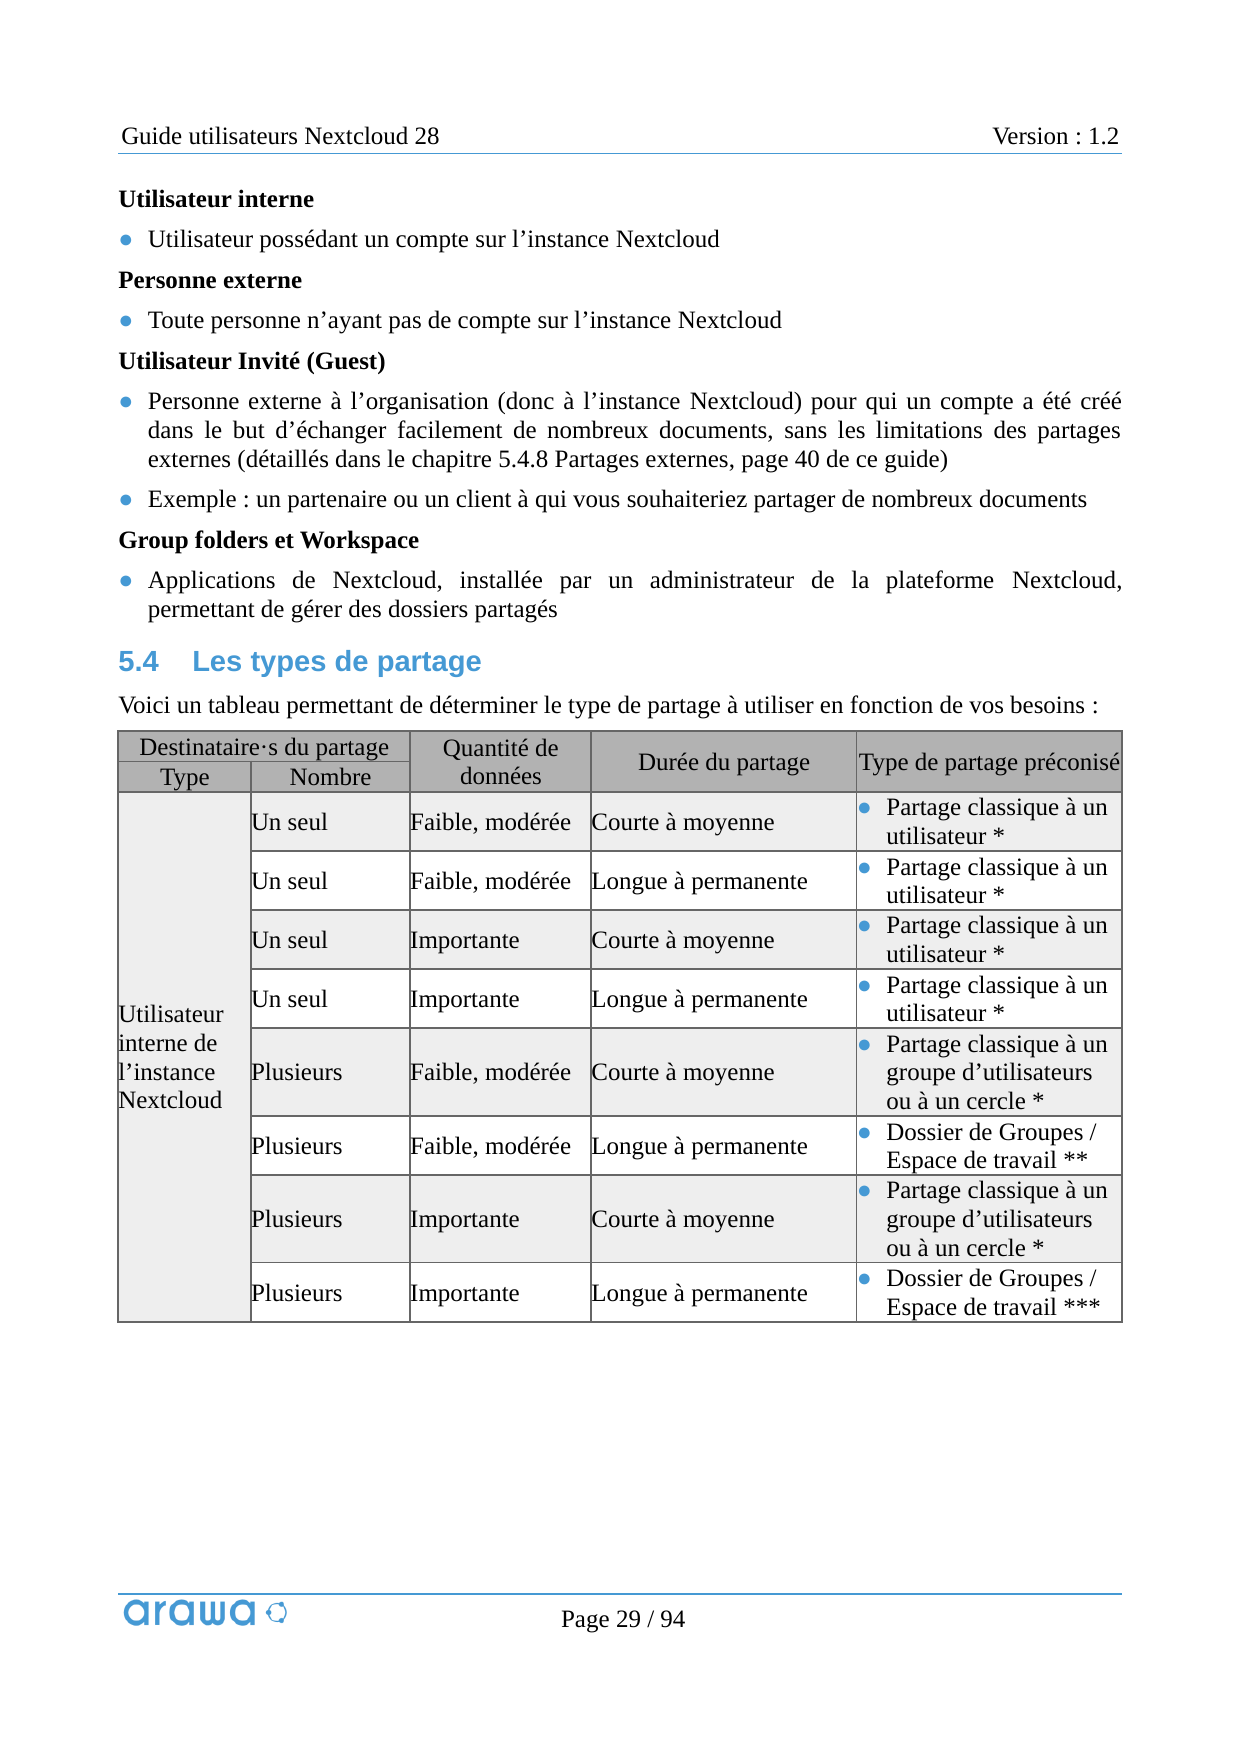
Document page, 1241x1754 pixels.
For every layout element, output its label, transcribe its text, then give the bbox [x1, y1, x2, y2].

table_cell Un seul [252, 911, 409, 968]
table_cell Partage classique à un utilisateur * [857, 793, 1121, 850]
table_cell Importante [411, 1176, 590, 1262]
table_cell Nombre [252, 762, 409, 791]
table_cell Utilisateur interne de l’instance Nextcloud [119, 793, 250, 1321]
text Group folders et Workspace [118, 525, 1122, 554]
table_cell Plusieurs [252, 1263, 409, 1321]
table_cell Plusieurs [252, 1176, 409, 1262]
table_cell Faible, modérée [411, 852, 590, 909]
table_cell Faible, modérée [411, 1029, 590, 1115]
text Utilisateur Invité (Guest) [118, 346, 1122, 374]
list Personne externe à l’organisation (donc à l’instance Nextcloud) pour qui un compte a été créé dans le but d’échanger facilement de nombreux documents, sans les limitations des partages externes (détaillés dans le chapitre 5.4.8 Partages externes, page 40 de ce guide) [118, 386, 1122, 473]
table_cell Partage classique à un utilisateur * [857, 911, 1121, 968]
table_header Type de partage préconisé [857, 732, 1121, 791]
text Personne externe [118, 265, 1122, 293]
table_cell Dossier de Groupes / Espace de travail ** [857, 1117, 1121, 1174]
table_cell Plusieurs [252, 1029, 409, 1115]
table_cell Un seul [252, 852, 409, 909]
table_cell Un seul [252, 970, 409, 1027]
table_cell Longue à permanente [592, 1263, 856, 1321]
list Exemple : un partenaire ou un client à qui vous souhaiteriez partager de nombreux documents [118, 484, 1122, 513]
table_cell Longue à permanente [592, 970, 856, 1027]
list Utilisateur possédant un compte sur l’instance Nextcloud [118, 224, 1122, 253]
subtitle Les types de partage [118, 644, 1122, 677]
table_cell Partage classique à un utilisateur * [857, 852, 1121, 909]
picture [121, 1597, 290, 1628]
table_cell Faible, modérée [411, 1117, 590, 1174]
list Applications de Nextcloud, installée par un administrateur de la plateforme Nextcloud, permettant de gérer des dossiers partagés [118, 565, 1122, 623]
table_cell Longue à permanente [592, 852, 856, 909]
table_header Quantité de données [411, 732, 590, 791]
table_cell Importante [411, 911, 590, 968]
text Utilisateur interne [118, 184, 1122, 212]
table_cell Longue à permanente [592, 1117, 856, 1174]
table_cell Type [119, 762, 250, 791]
table_cell Courte à moyenne [592, 1029, 856, 1115]
table_cell Importante [411, 970, 590, 1027]
table_header Destinataire·s du partage [119, 732, 409, 761]
table_cell Dossier de Groupes / Espace de travail *** [857, 1263, 1121, 1321]
table_header Durée du partage [592, 732, 856, 791]
table_cell Courte à moyenne [592, 911, 856, 968]
table_cell Un seul [252, 793, 409, 850]
table_cell Plusieurs [252, 1117, 409, 1174]
table_cell Courte à moyenne [592, 1176, 856, 1262]
table_cell Importante [411, 1263, 590, 1321]
table_cell Faible, modérée [411, 793, 590, 850]
table_cell Partage classique à un groupe d’utilisateurs ou à un cercle * [857, 1176, 1121, 1262]
text Voici un tableau permettant de déterminer le type de partage à utiliser en fonction de vos besoins : [118, 690, 1122, 718]
list Toute personne n’ayant pas de compte sur l’instance Nextcloud [118, 305, 1122, 334]
table_cell Partage classique à un groupe d’utilisateurs ou à un cercle * [857, 1029, 1121, 1115]
table_cell Partage classique à un utilisateur * [857, 970, 1121, 1027]
table_cell Courte à moyenne [592, 793, 856, 850]
